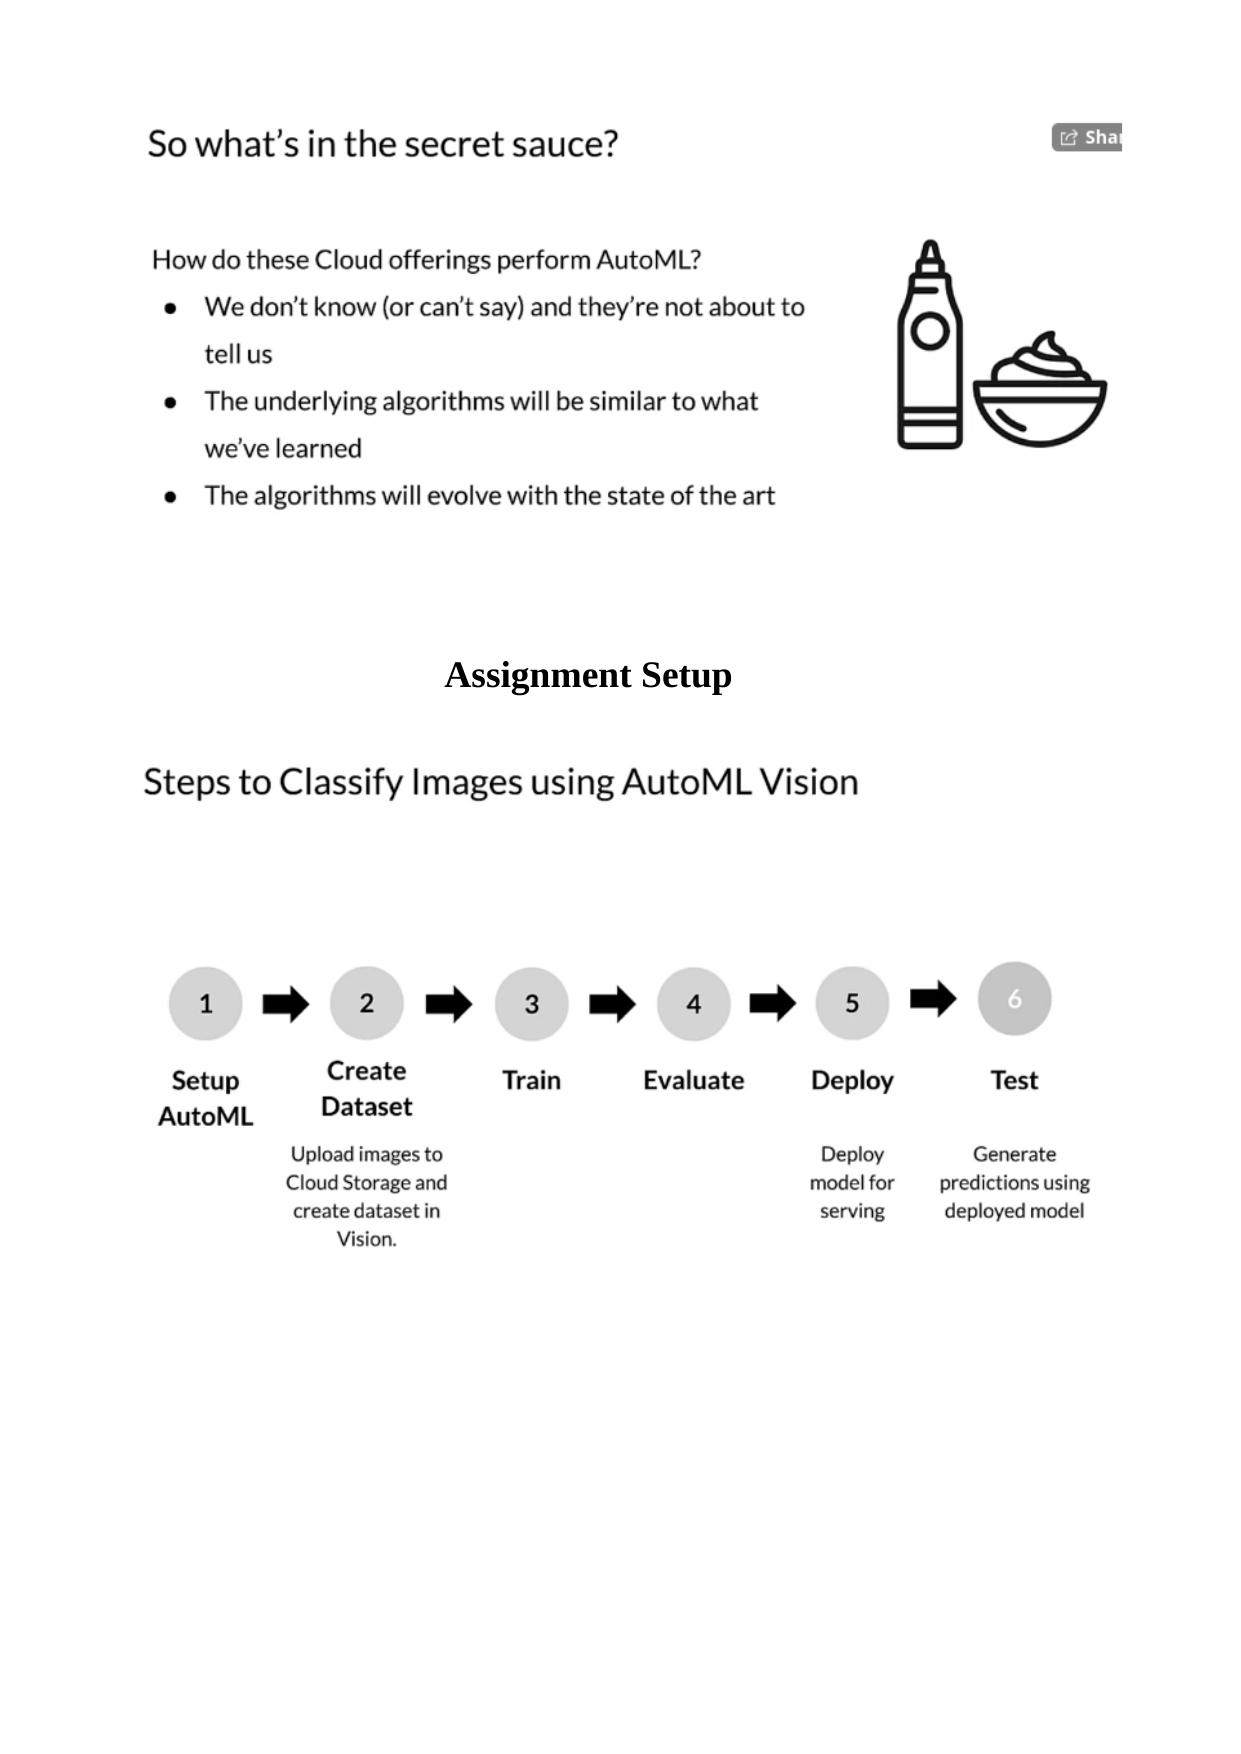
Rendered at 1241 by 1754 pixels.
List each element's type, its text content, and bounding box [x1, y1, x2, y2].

picture [118, 755, 1123, 1256]
picture [118, 118, 1123, 528]
subtitle Assignment Setup [118, 652, 1122, 696]
